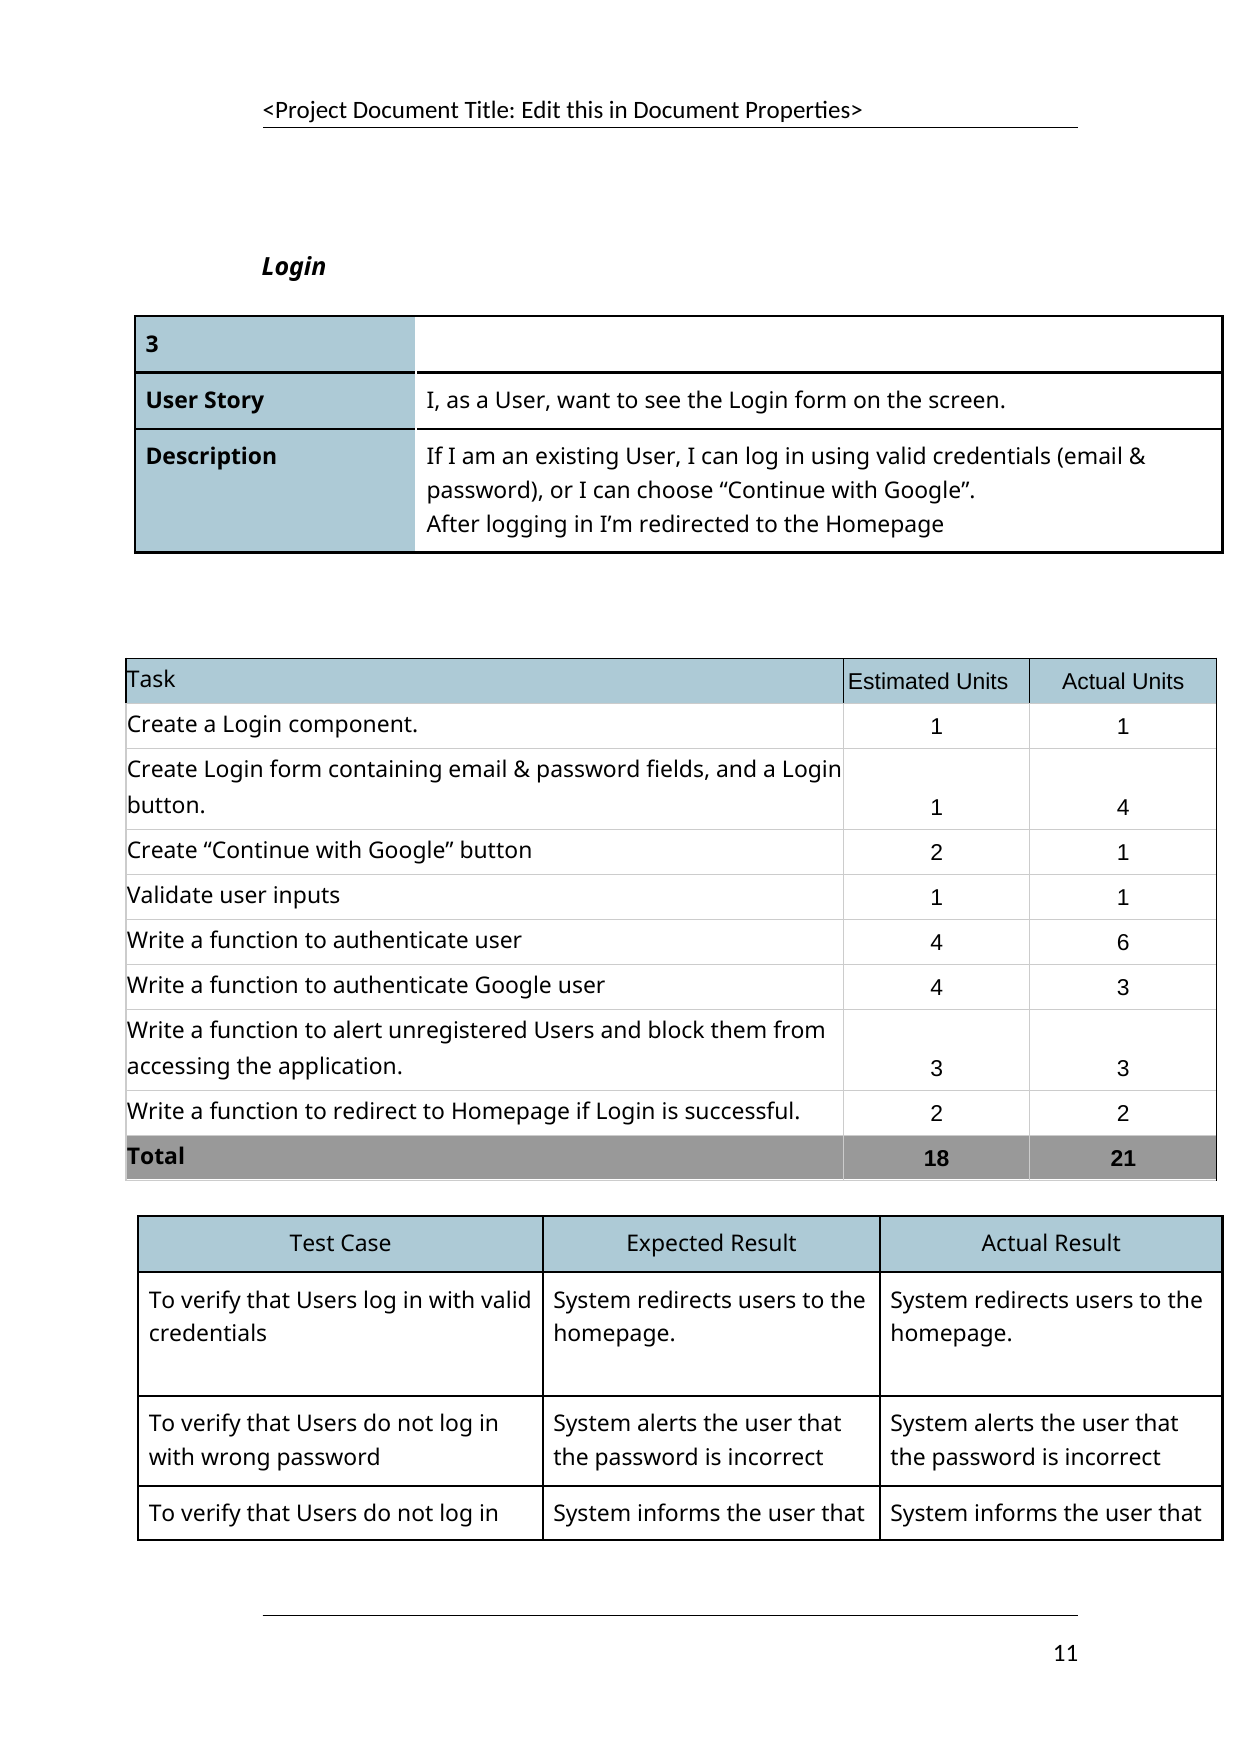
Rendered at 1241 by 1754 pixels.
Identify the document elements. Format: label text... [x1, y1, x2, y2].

table_cell 1 [1030, 875, 1216, 919]
table_cell 1 [844, 749, 1029, 829]
table_cell 1 [1030, 704, 1216, 748]
table_cell Write a function to redirect to Homepage if Login is successful. [127, 1091, 843, 1134]
table_cell To verify that Users do not log in with wrong password [139, 1397, 542, 1485]
table_header Test Case [139, 1217, 542, 1271]
table_cell Create “Continue with Google” button [127, 830, 843, 874]
table_cell 4 [1030, 749, 1216, 829]
table_cell User Story [136, 374, 415, 428]
table_cell System redirects users to the homepage. [881, 1273, 1221, 1395]
table_header Actual Result [881, 1217, 1221, 1271]
table_cell 6 [1030, 920, 1216, 964]
table_cell System informs the user that [544, 1487, 879, 1539]
table_cell Write a function to authenticate user [127, 920, 843, 964]
table_cell 3 [1030, 1010, 1216, 1089]
table_header [417, 317, 1221, 371]
table_cell Total [127, 1136, 843, 1179]
table_cell 4 [844, 965, 1029, 1009]
table_header Estimated Units [844, 659, 1029, 703]
table_cell Write a function to authenticate Google user [127, 965, 843, 1009]
table_cell 2 [844, 1091, 1029, 1134]
table_cell I, as a User, want to see the Login form on the screen. [417, 374, 1221, 428]
table_cell Create Login form containing email & password fields, and a Login button. [127, 749, 843, 829]
table_cell Description [136, 430, 415, 551]
table_cell 3 [1030, 965, 1216, 1009]
table_cell To verify that Users do not log in [139, 1487, 542, 1539]
table_cell 3 [844, 1010, 1029, 1089]
table_cell Write a function to alert unregistered Users and block them from accessing the application. [127, 1010, 843, 1089]
subtitle Login [261, 232, 1078, 282]
table_cell 1 [844, 875, 1029, 919]
table_cell Validate user inputs [127, 875, 843, 919]
table_cell System redirects users to the homepage. [544, 1273, 879, 1395]
table_cell To verify that Users log in with valid credentials [139, 1273, 542, 1395]
table_cell 21 [1030, 1136, 1216, 1179]
table_header 3 [136, 317, 415, 371]
table_cell If I am an existing User, I can log in using valid credentials (email & password), or I can choose “Continue with Google”. After logging in I’m redirected to the Homepage [417, 430, 1221, 551]
table_cell Create a Login component. [127, 704, 843, 748]
table_cell 4 [844, 920, 1029, 964]
table_cell 1 [1030, 830, 1216, 874]
table_cell System alerts the user that the password is incorrect [544, 1397, 879, 1485]
table_cell System alerts the user that the password is incorrect [881, 1397, 1221, 1485]
table_cell 2 [1030, 1091, 1216, 1134]
table_cell 18 [844, 1136, 1029, 1179]
table_cell 2 [844, 830, 1029, 874]
table_cell 1 [844, 704, 1029, 748]
table_header Actual Units [1030, 659, 1216, 703]
table_cell System informs the user that [881, 1487, 1221, 1539]
table_header Expected Result [544, 1217, 879, 1271]
table_header Task [127, 659, 843, 703]
